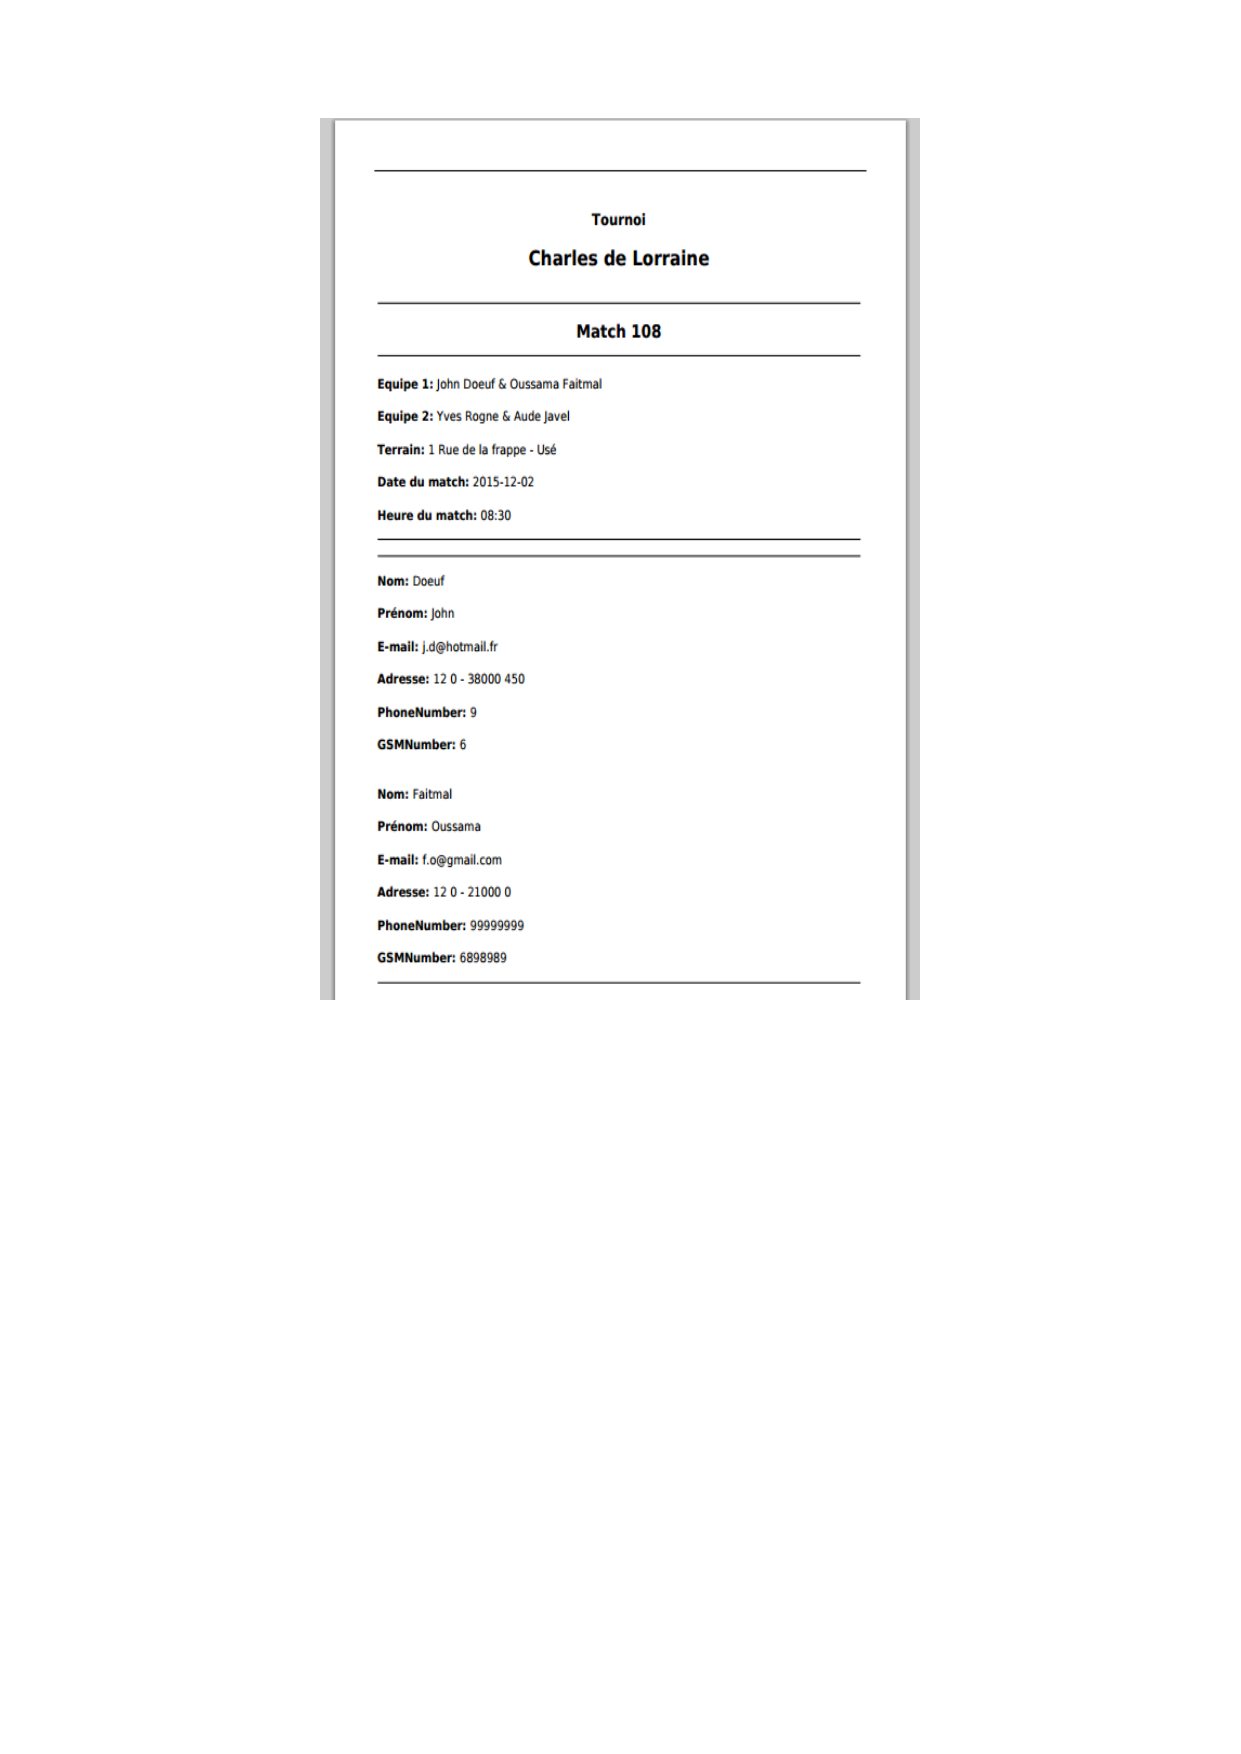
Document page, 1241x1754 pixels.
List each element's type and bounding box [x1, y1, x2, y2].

picture [320, 118, 920, 1000]
